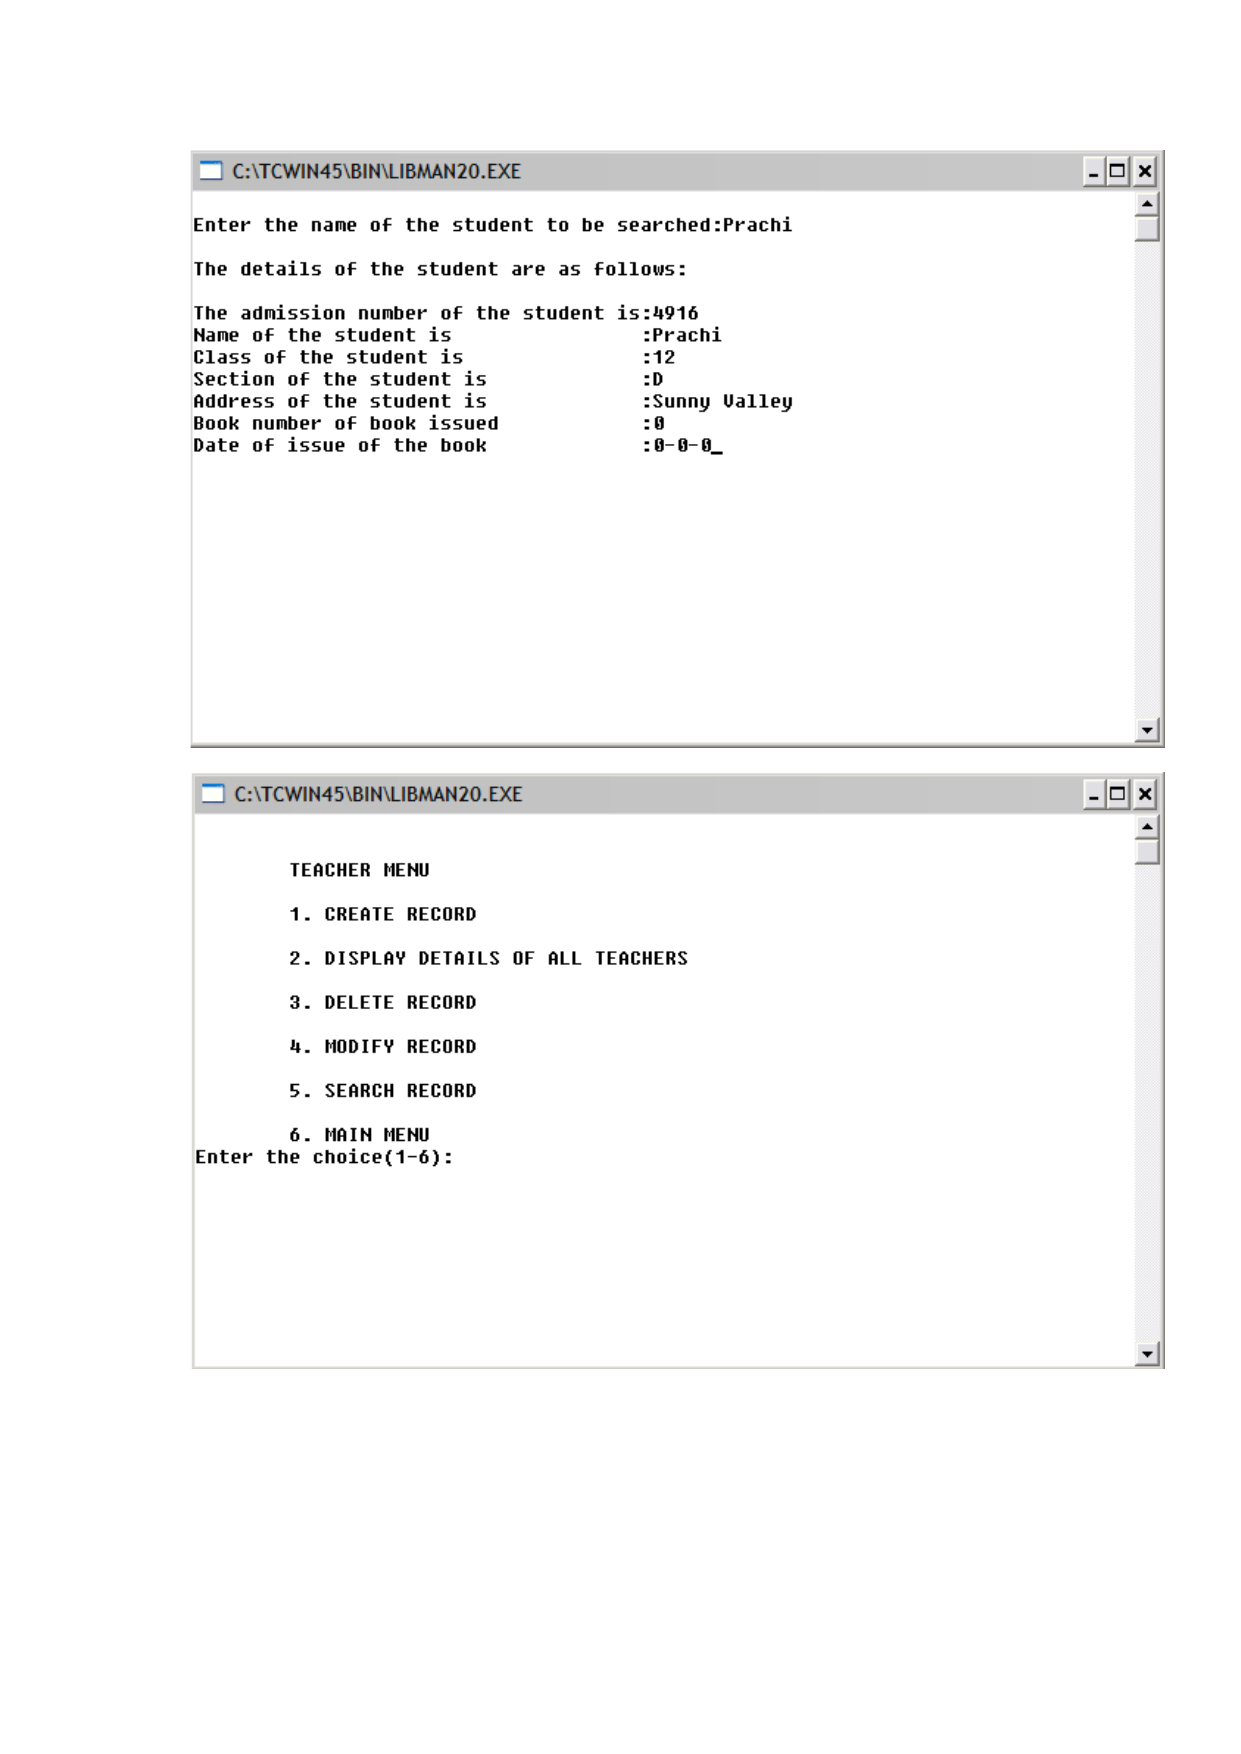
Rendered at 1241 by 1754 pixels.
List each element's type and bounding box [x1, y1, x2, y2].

picture [190, 772, 403, 1369]
picture [190, 150, 818, 748]
